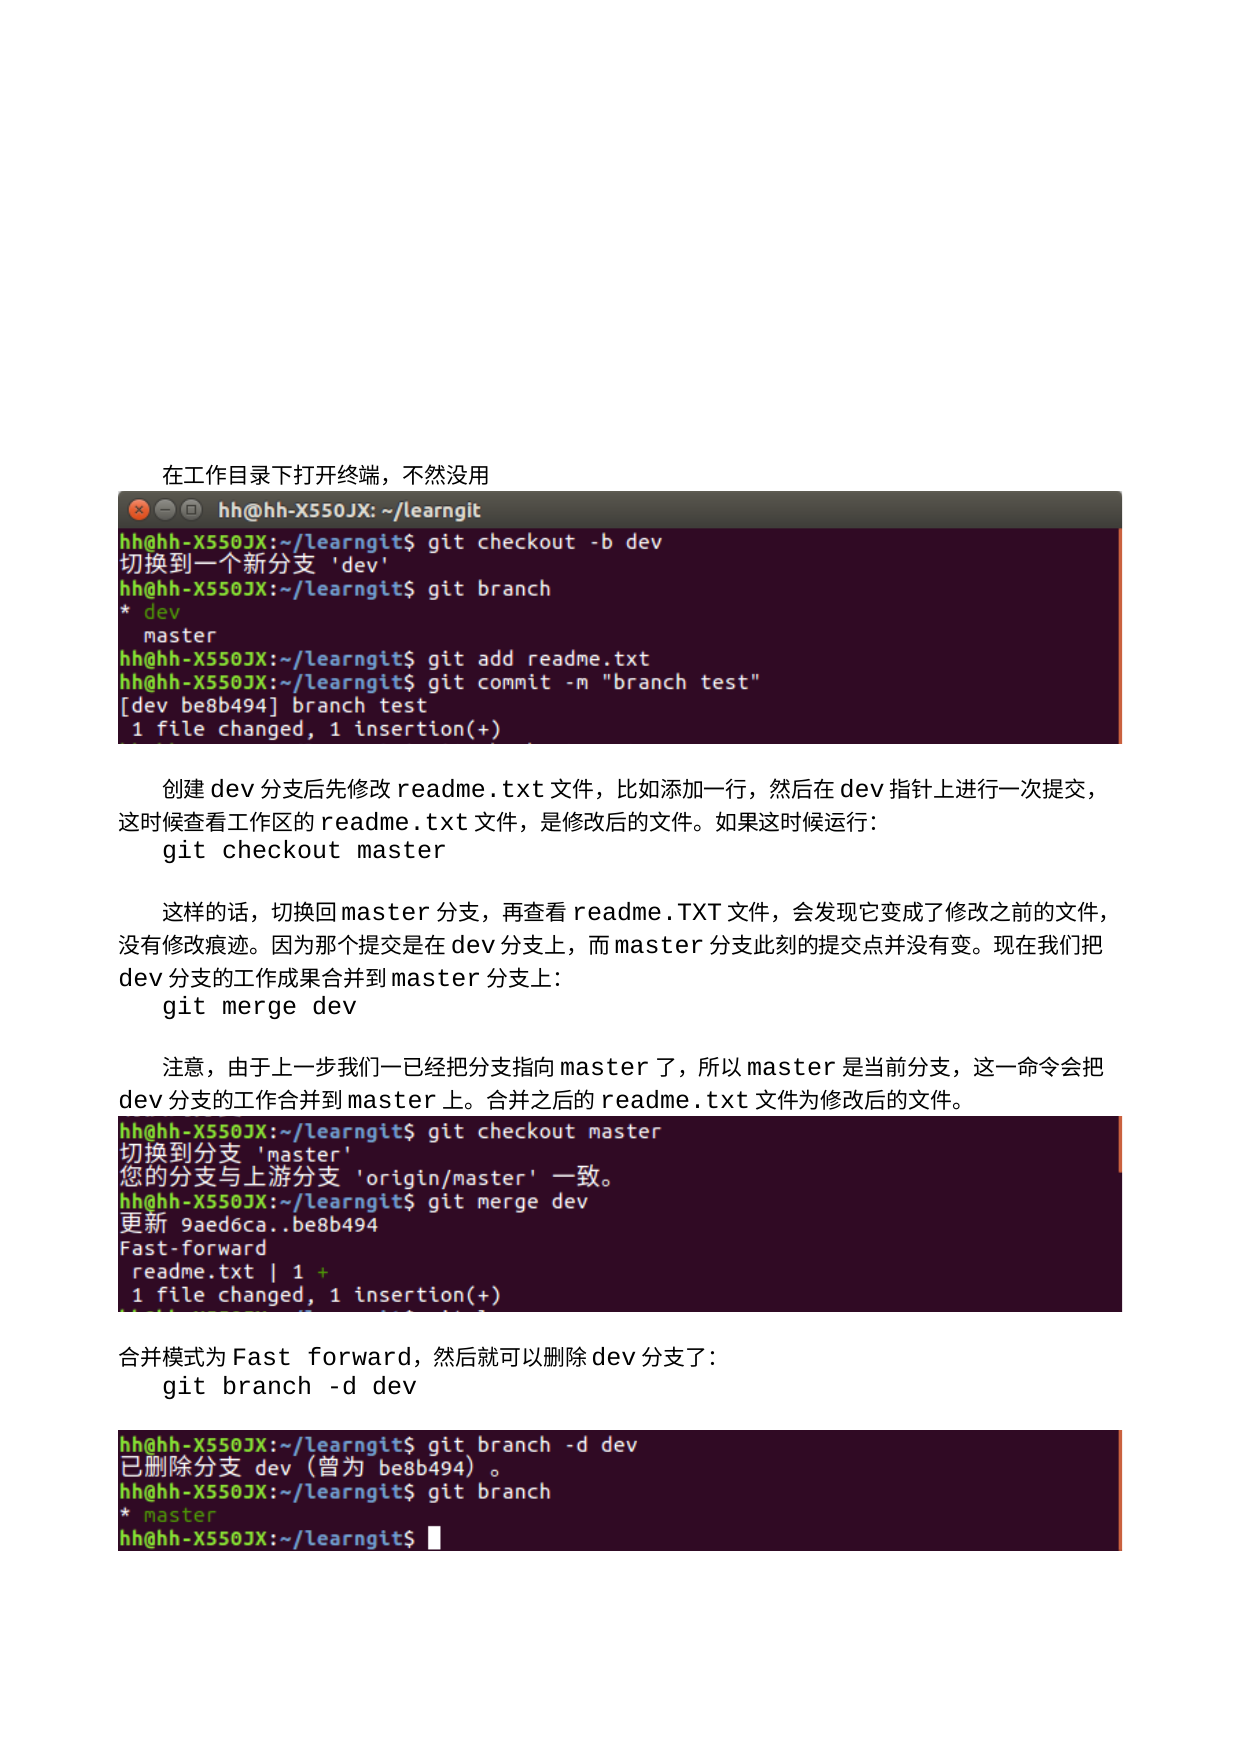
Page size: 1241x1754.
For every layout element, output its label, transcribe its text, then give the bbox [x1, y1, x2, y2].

text 合并模式为Fast forward，然后就可以删除dev分支了： [118, 1340, 1122, 1373]
picture [118, 1116, 1123, 1312]
text 注意，由于上一步我们一已经把分支指向master了，所以master是当前分支，这一命令会把dev分支的工作合并到master上。合并之后的readme.txt文件为修改后的文件。 [118, 1050, 1122, 1116]
text git checkout master [118, 838, 1122, 866]
text 在工作目录下打开终端，不然没用 [118, 458, 1122, 491]
picture [118, 491, 1123, 744]
text 这样的话，切换回master分支，再查看readme.TXT文件，会发现它变成了修改之前的文件，没有修改痕迹。因为那个提交是在dev分支上，而master分支此刻的提交点并没有变。现在我们把dev分支的工作成果合并到master分支上： [118, 895, 1122, 993]
text 创建dev分支后先修改readme.txt文件，比如添加一行，然后在dev指针上进行一次提交，这时候查看工作区的readme.txt文件，是修改后的文件。如果这时候运行： [118, 772, 1122, 838]
text git branch -d dev [118, 1373, 1122, 1402]
picture [118, 1430, 1123, 1551]
text git merge dev [118, 993, 1122, 1022]
